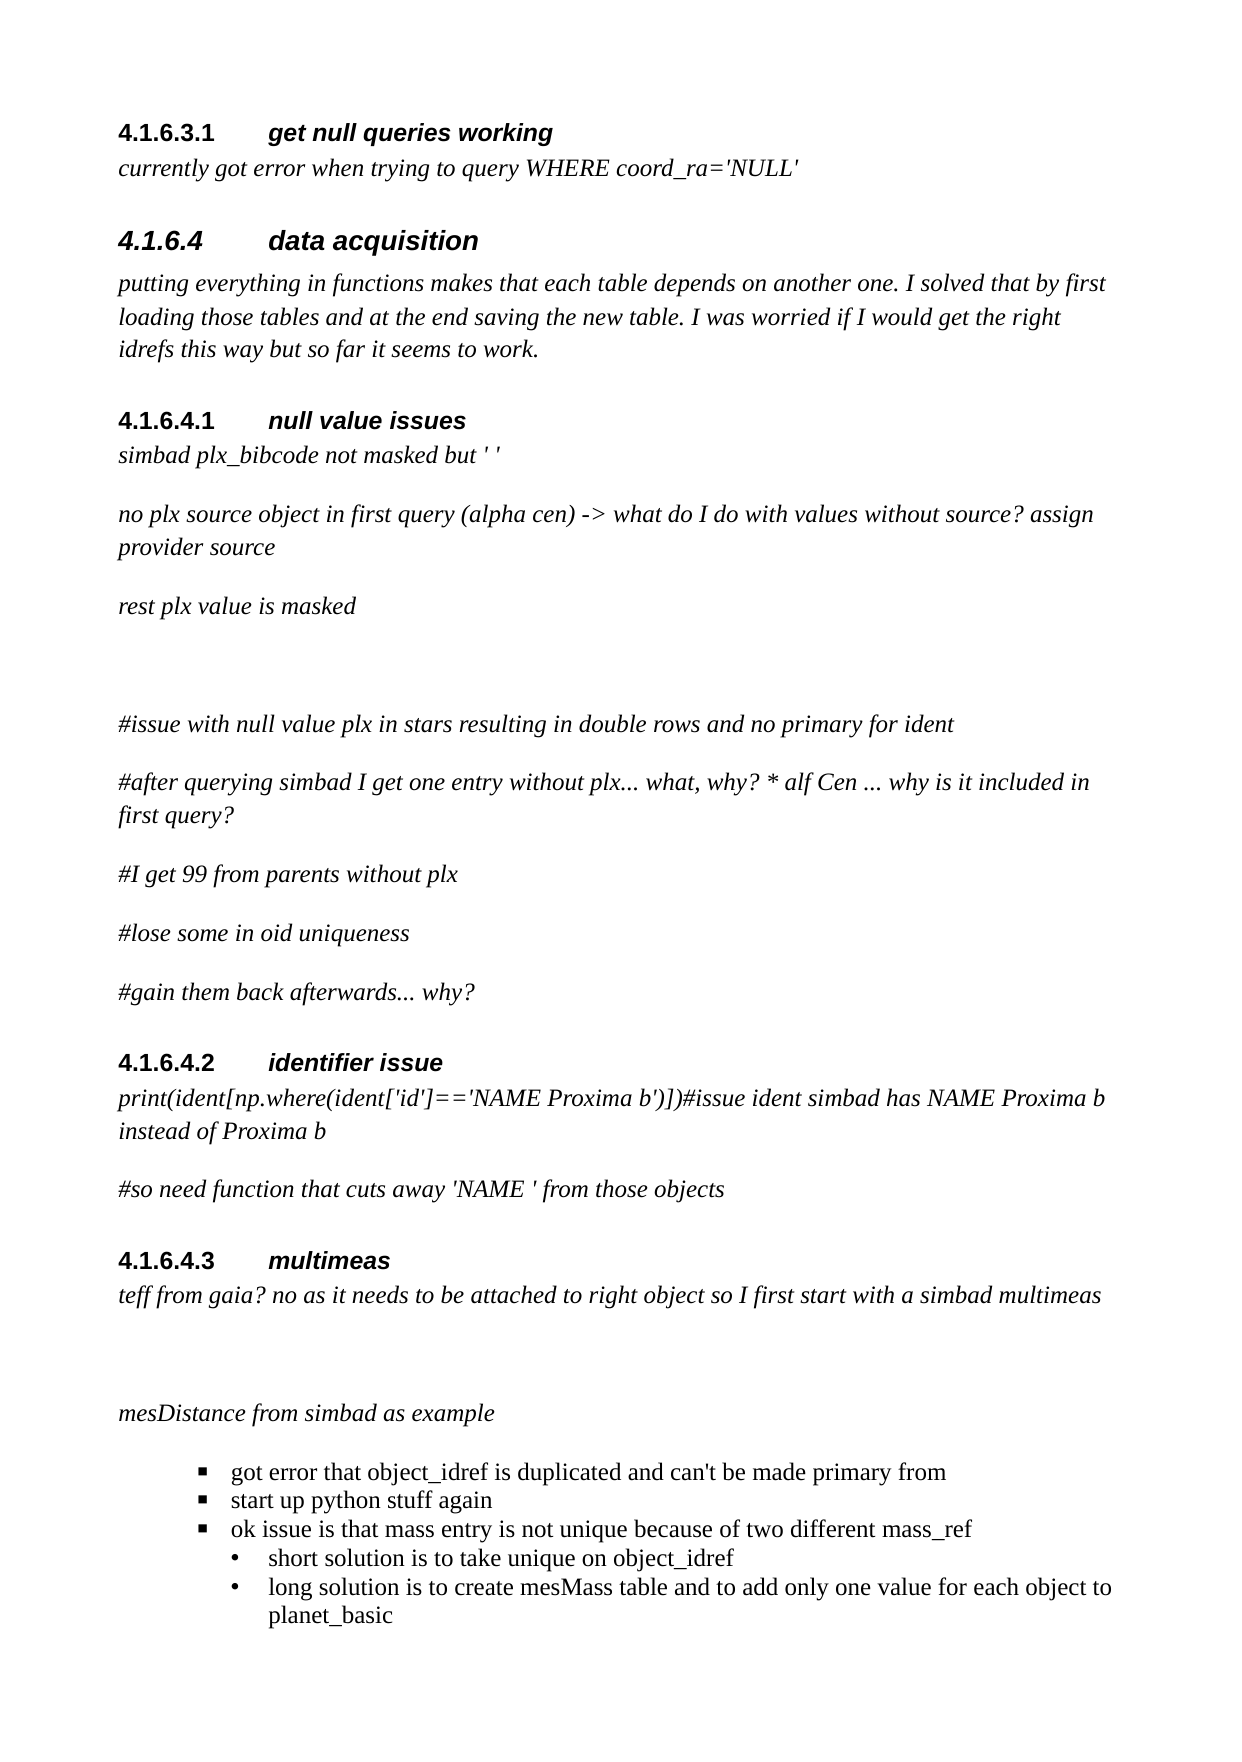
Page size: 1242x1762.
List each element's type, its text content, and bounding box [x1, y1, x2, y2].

list start up python stuff again [193, 1486, 1124, 1514]
text simbad plx_bibcode not masked but ' ' [118, 441, 1124, 469]
list got error that object_idref is duplicated and can't be made primary from [193, 1457, 1124, 1486]
text #issue with null value plx in stars resulting in double rows and no primary for ident [118, 709, 1124, 737]
list ok issue is that mass entry is not unique because of two different mass_ref [193, 1514, 1124, 1543]
subtitle multimeas [118, 1246, 1124, 1274]
list short solution is to take unique on object_idref [231, 1543, 1124, 1572]
text #lose some in oid uniqueness [118, 918, 1124, 947]
list long solution is to create mesMass table and to add only one value for each object to planet_basic [231, 1572, 1124, 1629]
text print(ident[np.where(ident['id']=='NAME Proxima b')])#issue ident simbad has NAME Proxima b instead of Proxima b [118, 1083, 1124, 1144]
text currently got error when trying to query WHERE coord_ra='NULL' [118, 153, 1124, 182]
text rest plx value is masked [118, 591, 1124, 620]
subtitle get null queries working [118, 118, 1124, 147]
text mesDistance from simbad as example [118, 1398, 1124, 1427]
text teff from gaia? no as it needs to be attached to right object so I first start with a simbad multimeas [118, 1281, 1124, 1309]
text putting everything in functions makes that each table depends on another one. I solved that by first loading those tables and at the end saving the new table. I was worried if I would get the right idrefs this way but so far it seems to work. [118, 268, 1124, 363]
text #I get 99 from parents without plx [118, 859, 1124, 888]
subtitle identifier issue [118, 1048, 1124, 1076]
subtitle null value issues [118, 406, 1124, 434]
text #so need function that cuts away 'NAME ' from those objects [118, 1174, 1124, 1203]
text no plx source object in first query (alpha cen) -> what do I do with values without source? assign provider source [118, 499, 1124, 561]
text #after querying simbad I get one entry without plx... what, why? * alf Cen ... why is it included in first query? [118, 767, 1124, 829]
subtitle data acquisition [118, 224, 1124, 256]
text #gain them back afterwards... why? [118, 977, 1124, 1005]
